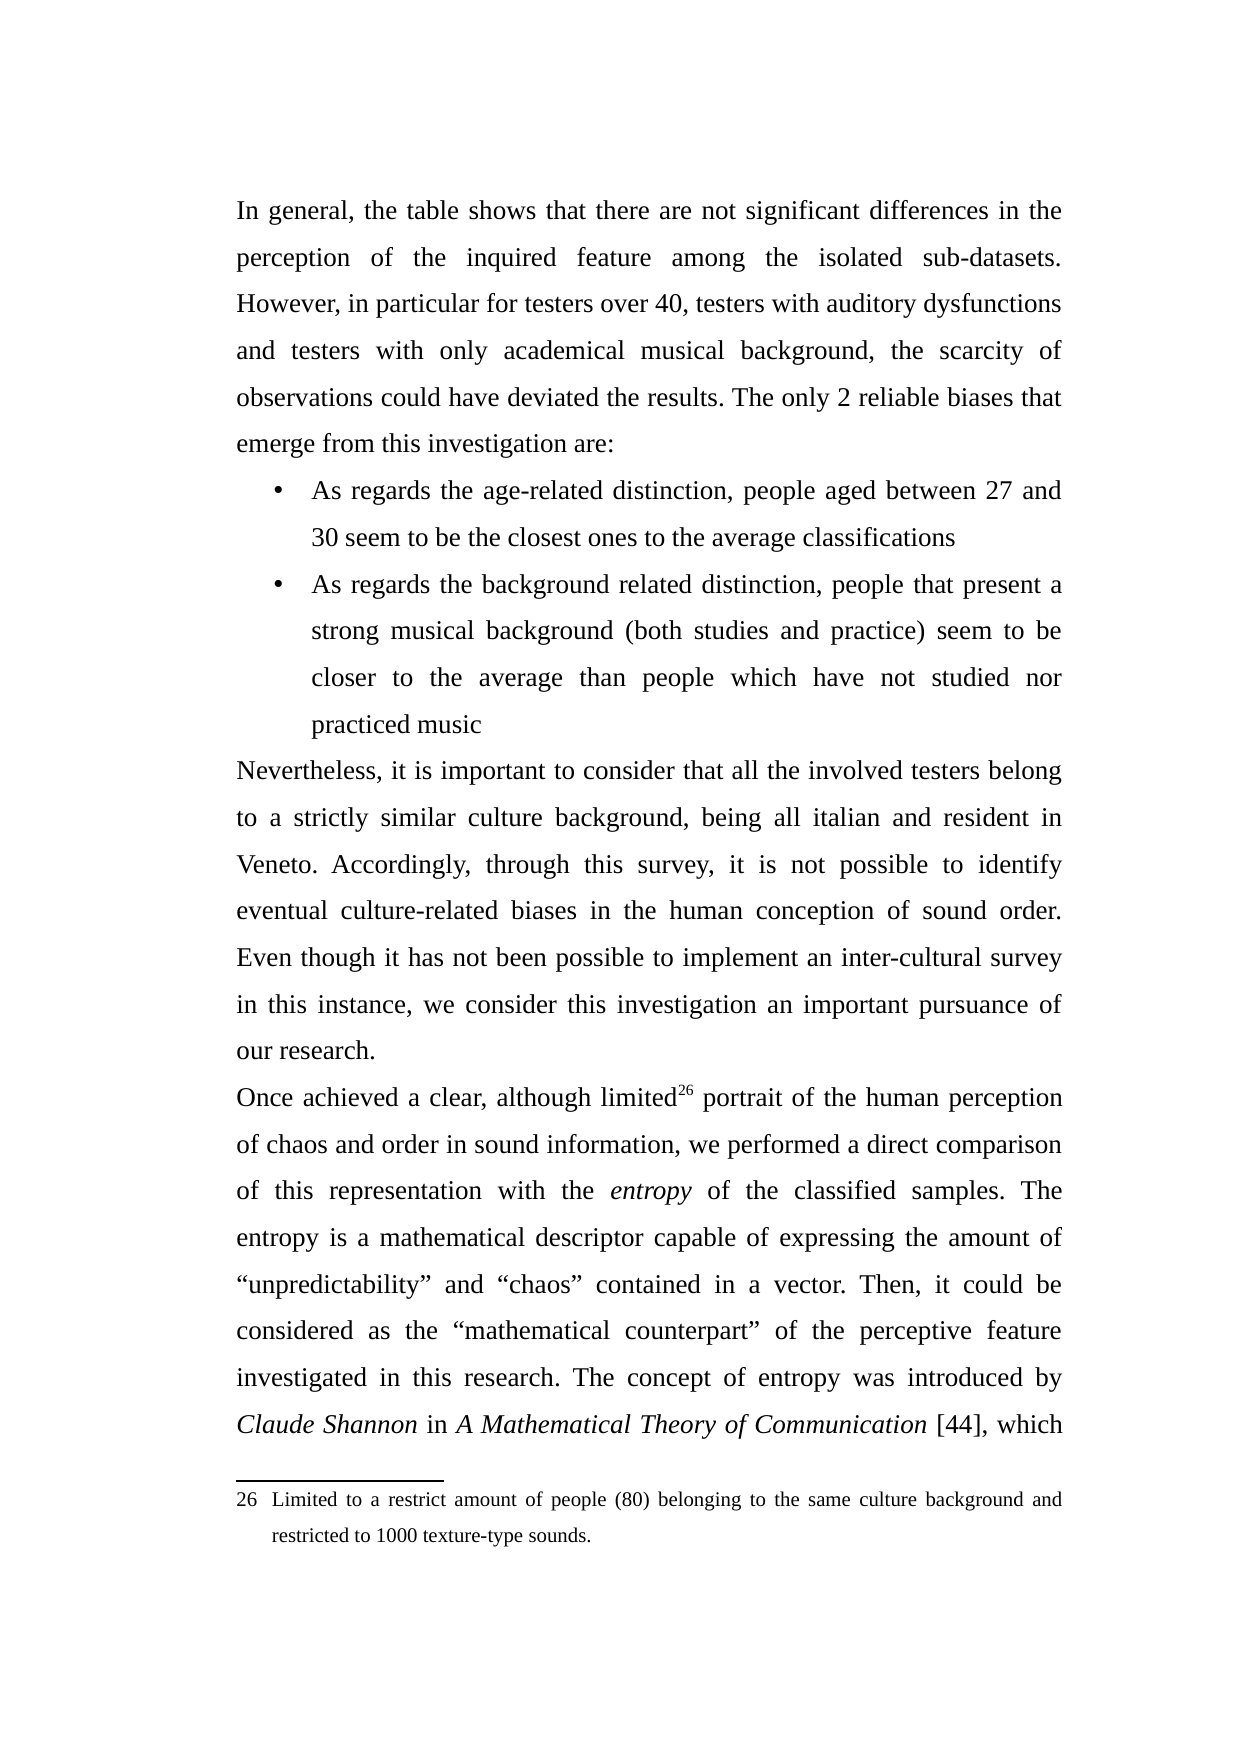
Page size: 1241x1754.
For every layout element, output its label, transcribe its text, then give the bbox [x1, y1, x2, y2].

list As regards the background related distinction, people that present a strong musical background (both studies and practice) seem to be closer to the average than people which have not studied nor practiced music [274, 568, 1063, 739]
text In general, the table shows that there are not significant differences in the perception of the inquired feature among the isolated sub-datasets. However, in particular for testers over 40, testers with auditory dysfunctions and testers with only academical musical background, the scarcity of observations could have deviated the results. The only 2 reliable biases that emerge from this investigation are: [236, 194, 1063, 459]
text Once achieved a clear, although limited portrait of the human perception of chaos and order in sound information, we performed a direct comparison of this representation with the entropy of the classified samples. The entropy is a mathematical descriptor capable of expressing the amount of “unpredictability” and “chaos” contained in a vector. Then, it could be considered as the “mathematical counterpart” of the perceptive feature investigated in this research. The concept of entropy was introduced by Claude Shannon in A Mathematical Theory of Communication [44], which [236, 1081, 1063, 1439]
text Limited to a restrict amount of people (80) belonging to the same culture background and restricted to 1000 texture-type sounds. [236, 1487, 1063, 1547]
text Nevertheless, it is important to consider that all the involved testers belong to a strictly similar culture background, being all italian and resident in Veneto. Accordingly, through this survey, it is not possible to identify eventual culture-related biases in the human conception of sound order. Even though it has not been possible to implement an inter-cultural survey in this instance, we consider this investigation an important pursuance of our research. [236, 754, 1063, 1066]
list As regards the age-related distinction, people aged between 27 and 30 seem to be the closest ones to the average classifications [274, 474, 1063, 552]
